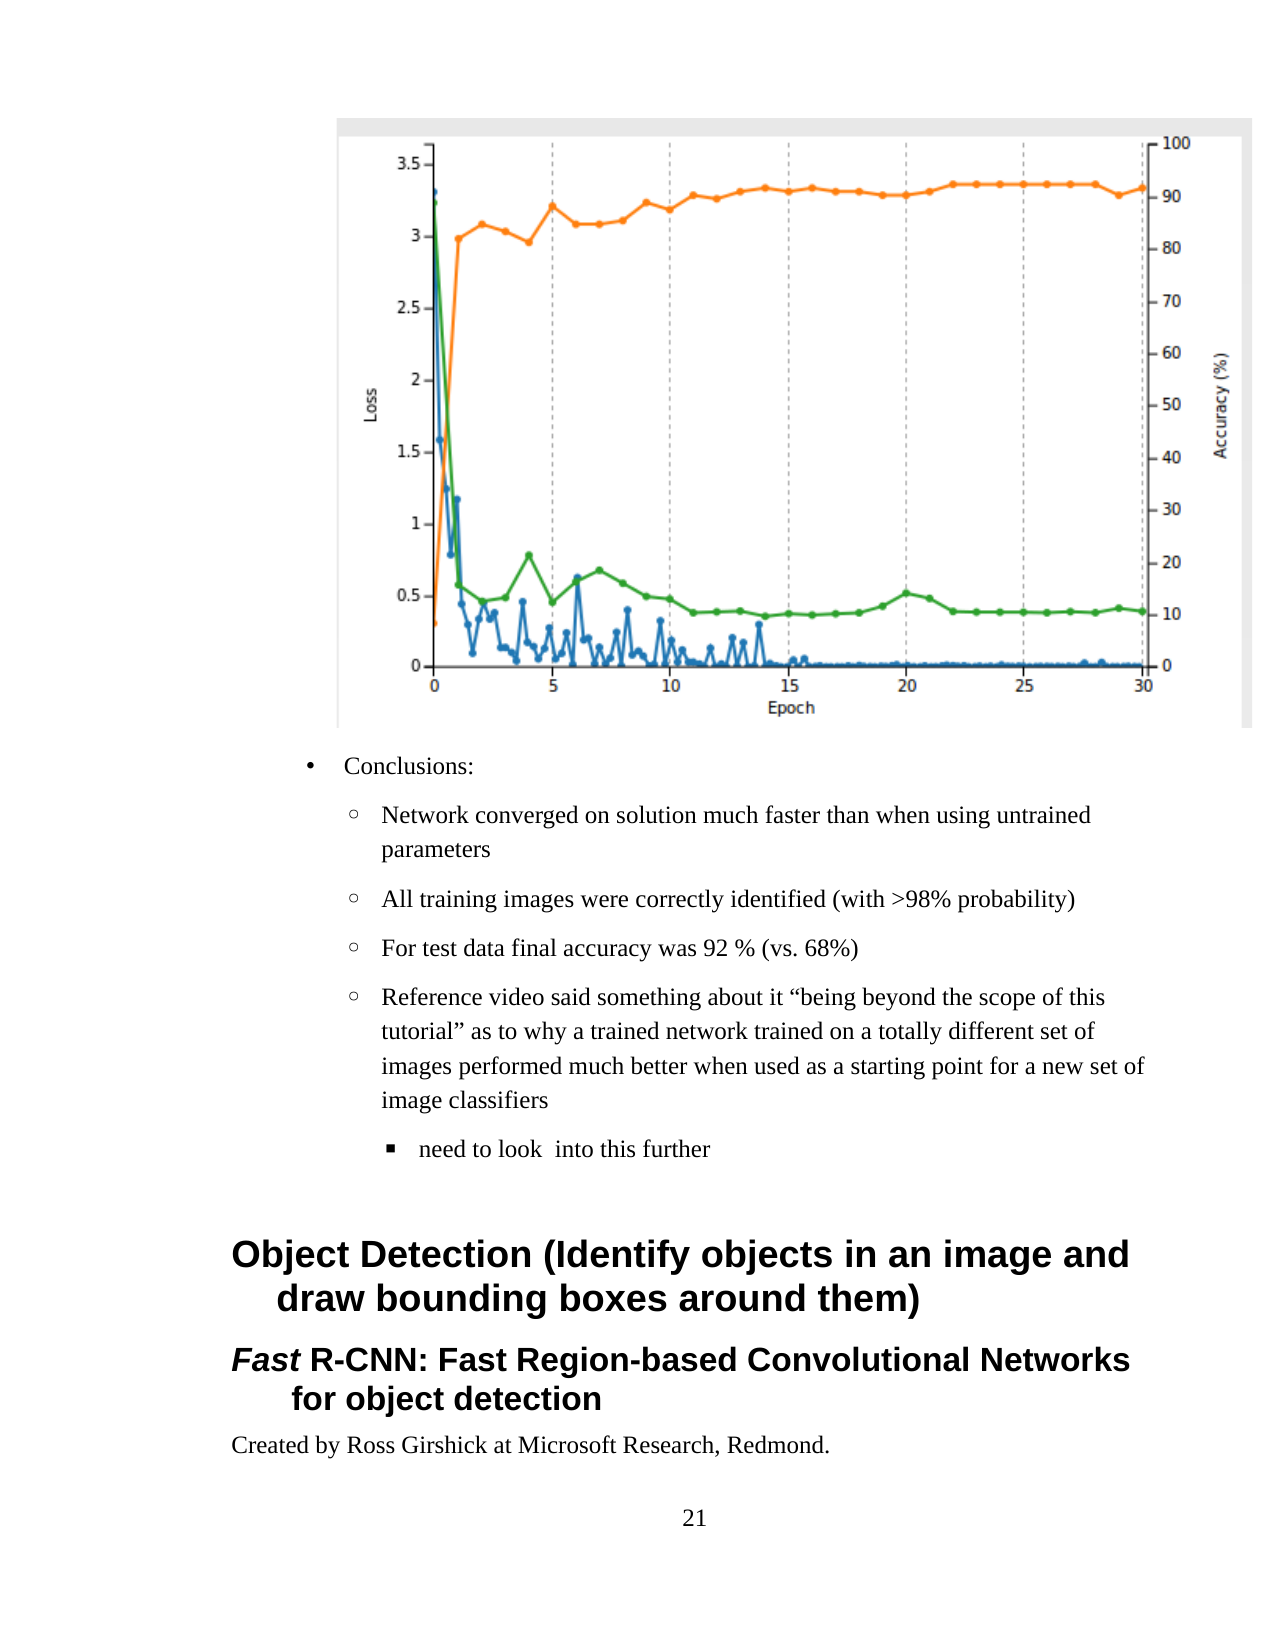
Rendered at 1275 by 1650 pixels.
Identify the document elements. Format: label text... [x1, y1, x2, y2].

text Created by Ross Girshick at Microsoft Research, Redmond. [231, 1430, 1158, 1459]
subtitle Object Detection (Identify objects in an image and draw bounding boxes around them) [231, 1232, 1158, 1319]
list All training images were correctly identified (with >98% probability) [344, 884, 1158, 912]
subtitle Fast R-CNN: Fast Region-based Convolutional Networks for object detection [231, 1340, 1158, 1417]
list Network converged on solution much faster than when using untrained parameters [344, 800, 1158, 863]
picture [336, 118, 1253, 728]
list Conclusions: [306, 751, 1158, 780]
list Reference video said something about it “being beyond the scope of this tutorial” as to why a trained network trained on a totally different set of images performed much better when used as a starting point for a new set of image classifiers [344, 982, 1158, 1114]
list For test data final accuracy was 92 % (vs. 68%) [344, 933, 1158, 961]
list need to look into this further [381, 1134, 1158, 1163]
